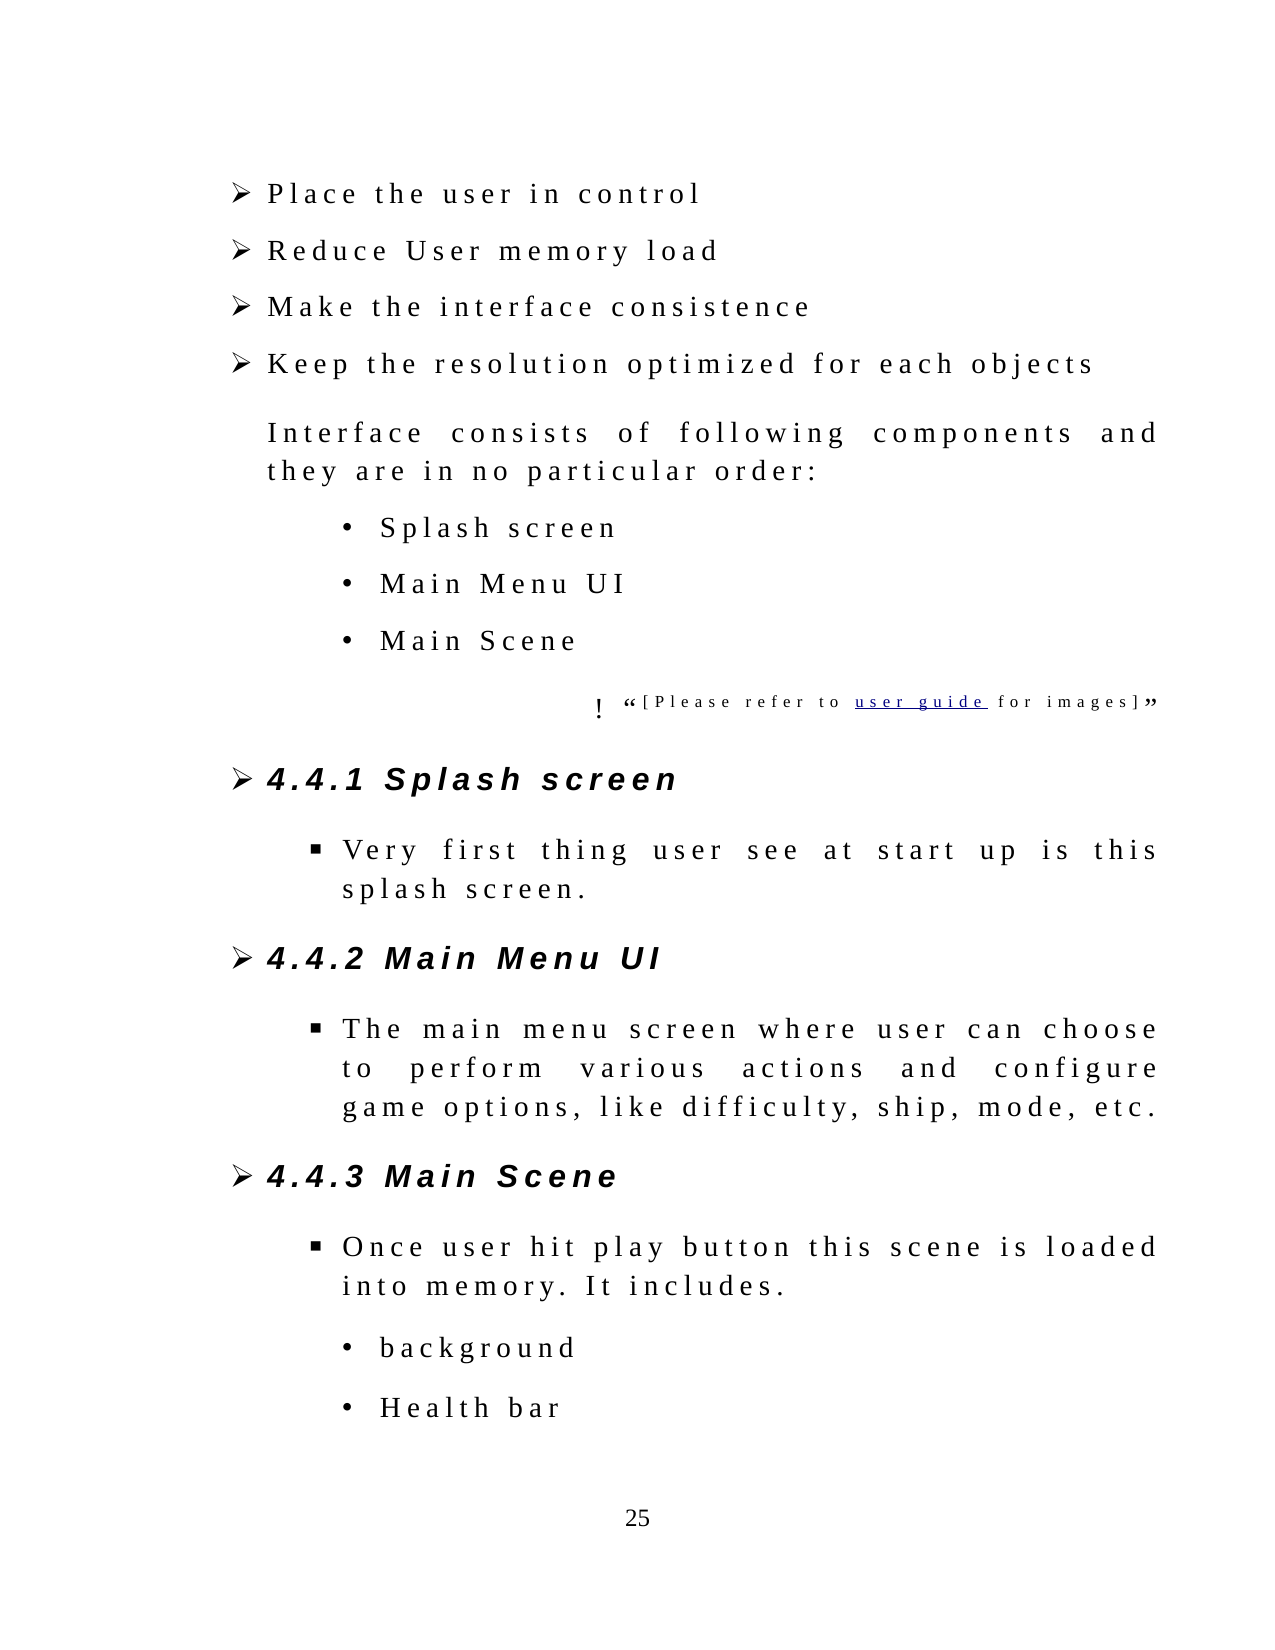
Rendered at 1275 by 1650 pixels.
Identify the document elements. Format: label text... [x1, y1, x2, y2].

subtitle 4.4.2 Main Menu UI [229, 939, 1157, 976]
text ! “[Please refer to user guide for images]” [118, 691, 1157, 725]
list The main menu screen where user can choose to perform various actions and configure game options, like difficulty, ship, mode, etc. [304, 1012, 1157, 1122]
list Place the user in control [229, 176, 1157, 210]
list Make the interface consistence [229, 289, 1157, 323]
list Main Scene [342, 623, 1157, 656]
list Interface consists of following components and they are in no particular order: [229, 415, 1157, 487]
list Keep the resolution optimized for each objects [229, 346, 1157, 380]
subtitle 4.4.3 Main Scene [229, 1157, 1157, 1194]
list Splash screen [342, 510, 1157, 543]
list Health bar [342, 1390, 1157, 1424]
list Reduce User memory load [229, 233, 1157, 267]
subtitle 4.4.1 Splash screen [229, 760, 1157, 797]
list Main Menu UI [342, 566, 1157, 600]
list Once user hit play button this scene is loaded into memory. It includes. [304, 1229, 1157, 1302]
list Very first thing user see at start up is this splash screen. [304, 832, 1157, 904]
list background [342, 1331, 1157, 1364]
